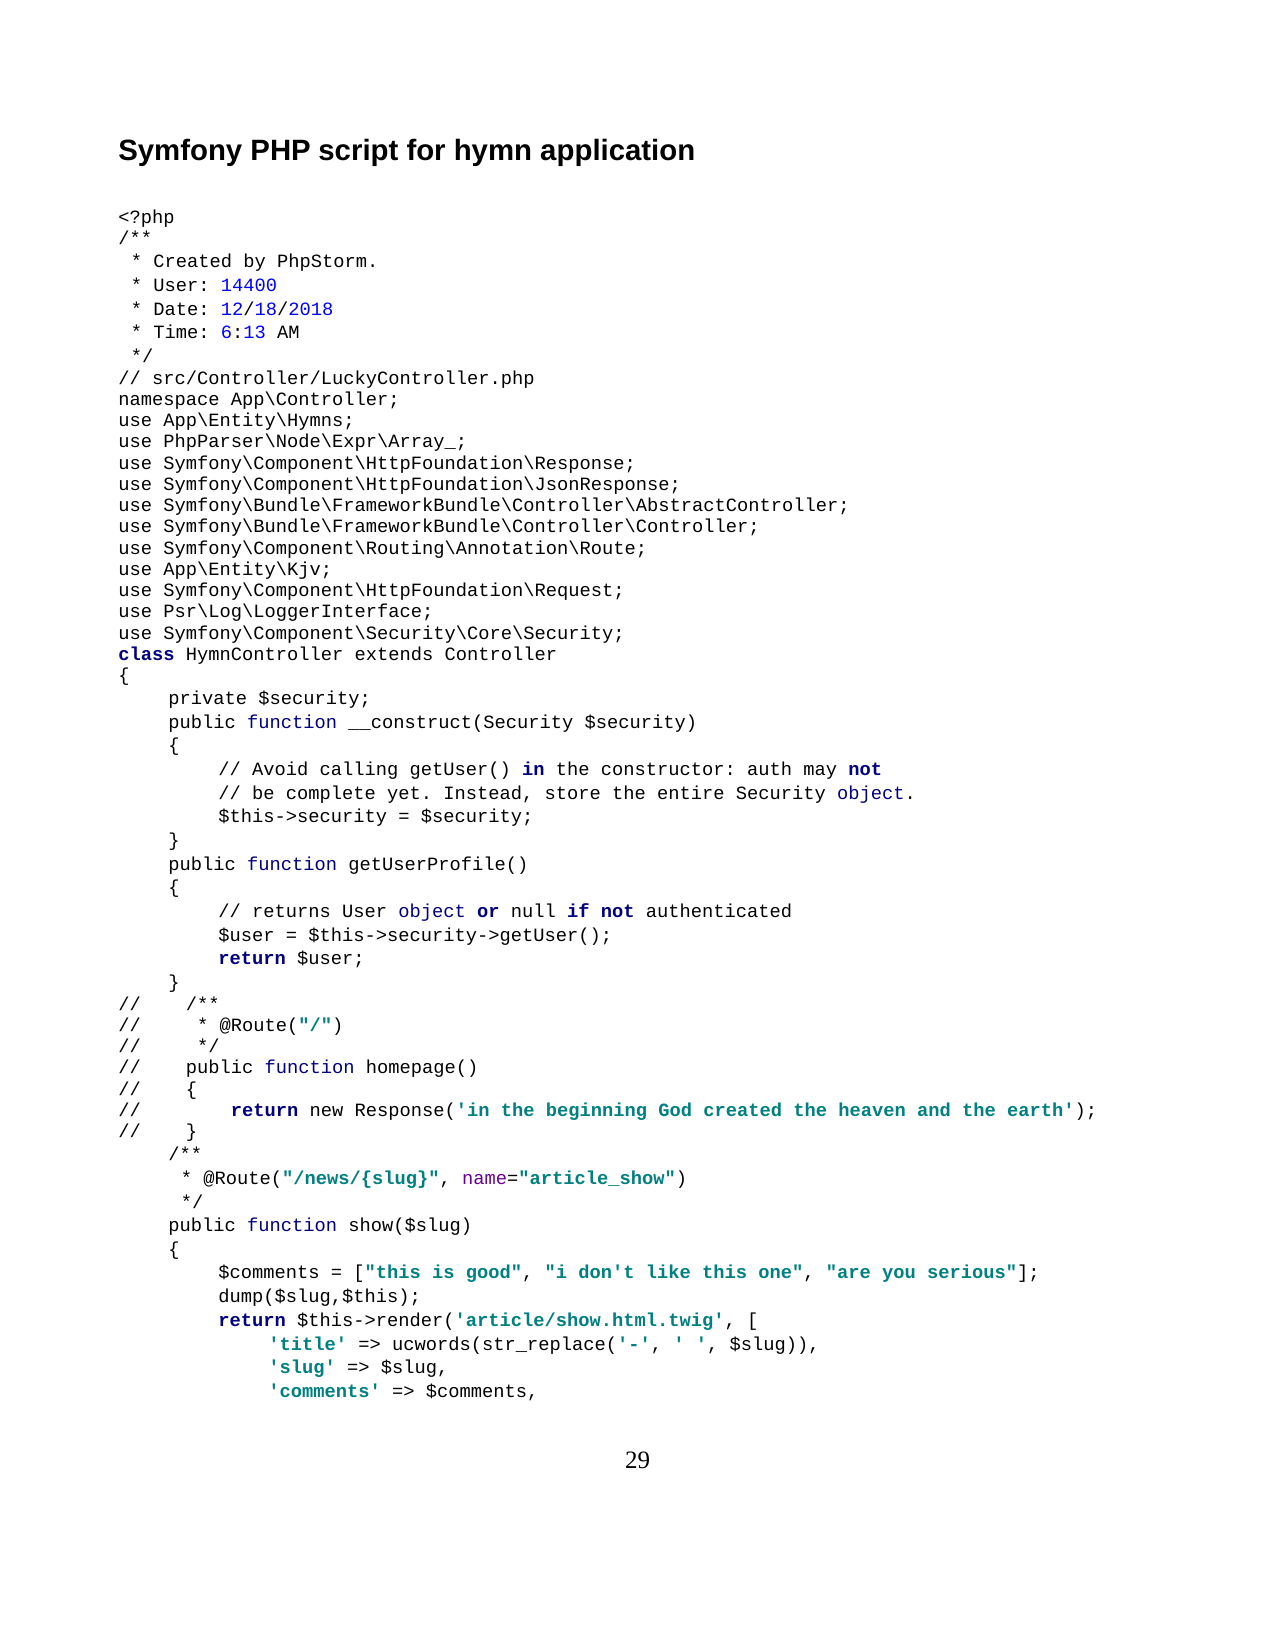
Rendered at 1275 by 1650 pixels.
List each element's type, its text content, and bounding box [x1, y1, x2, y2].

text * Created by PhpStorm. [118, 250, 1157, 274]
text * @Route("/news/{slug}", name="article_show") [118, 1167, 1157, 1191]
text { [118, 666, 1157, 687]
text * Date: 12/18/2018 [118, 297, 1157, 321]
text use Symfony\Component\HttpFoundation\Request; [118, 581, 1157, 602]
text * Time: 6:13 AM [118, 321, 1157, 345]
text { [118, 876, 1157, 900]
text use Symfony\Bundle\FrameworkBundle\Controller\Controller; [118, 517, 1157, 538]
text use PhpParser\Node\Expr\Array_; [118, 432, 1157, 453]
text // return new Response('in the beginning God created the heaven and the earth'); [118, 1101, 1157, 1122]
text dump($slug,$this); [118, 1285, 1157, 1309]
text return $user; [118, 947, 1157, 971]
text $this->security = $security; [118, 805, 1157, 829]
text 'title' => ucwords(str_replace('-', ' ', $slug)), [118, 1332, 1157, 1356]
text <?php [118, 208, 1157, 229]
text */ [118, 1191, 1157, 1214]
text /** [118, 1143, 1157, 1167]
text } [118, 829, 1157, 853]
text // * @Route("/") [118, 1016, 1157, 1037]
text { [118, 1238, 1157, 1262]
text // */ [118, 1037, 1157, 1058]
text // be complete yet. Instead, store the entire Security object. [118, 782, 1157, 805]
text * User: 14400 [118, 274, 1157, 297]
text use App\Entity\Kjv; [118, 560, 1157, 581]
text { [118, 734, 1157, 758]
text public function getUserProfile() [118, 853, 1157, 876]
text $comments = ["this is good", "i don't like this one", "are you serious"]; [118, 1262, 1157, 1285]
text private $security; [118, 687, 1157, 711]
text use Symfony\Component\Routing\Annotation\Route; [118, 538, 1157, 560]
text */ [118, 345, 1157, 368]
text // Avoid calling getUser() in the constructor: auth may not [118, 758, 1157, 782]
text use Symfony\Component\HttpFoundation\Response; [118, 453, 1157, 475]
text use Symfony\Bundle\FrameworkBundle\Controller\AbstractController; [118, 496, 1157, 517]
text // { [118, 1079, 1157, 1101]
text /** [118, 229, 1157, 250]
text use Symfony\Component\Security\Core\Security; [118, 623, 1157, 645]
text // returns User object or null if not authenticated [118, 900, 1157, 924]
text namespace App\Controller; [118, 390, 1157, 411]
text // /** [118, 994, 1157, 1016]
text 'slug' => $slug, [118, 1356, 1157, 1380]
text // public function homepage() [118, 1058, 1157, 1079]
text use Symfony\Component\HttpFoundation\JsonResponse; [118, 475, 1157, 496]
text // } [118, 1122, 1157, 1143]
text 'comments' => $comments, [118, 1380, 1157, 1403]
text public function show($slug) [118, 1214, 1157, 1238]
text use App\Entity\Hymns; [118, 411, 1157, 432]
text use Psr\Log\LoggerInterface; [118, 602, 1157, 623]
text } [118, 971, 1157, 994]
text public function __construct(Security $security) [118, 711, 1157, 734]
text $user = $this->security->getUser(); [118, 924, 1157, 947]
text // src/Controller/LuckyController.php [118, 368, 1157, 390]
text class HymnController extends Controller [118, 645, 1157, 666]
text return $this->render('article/show.html.twig', [ [118, 1309, 1157, 1332]
subtitle Symfony PHP script for hymn application [118, 133, 1157, 166]
